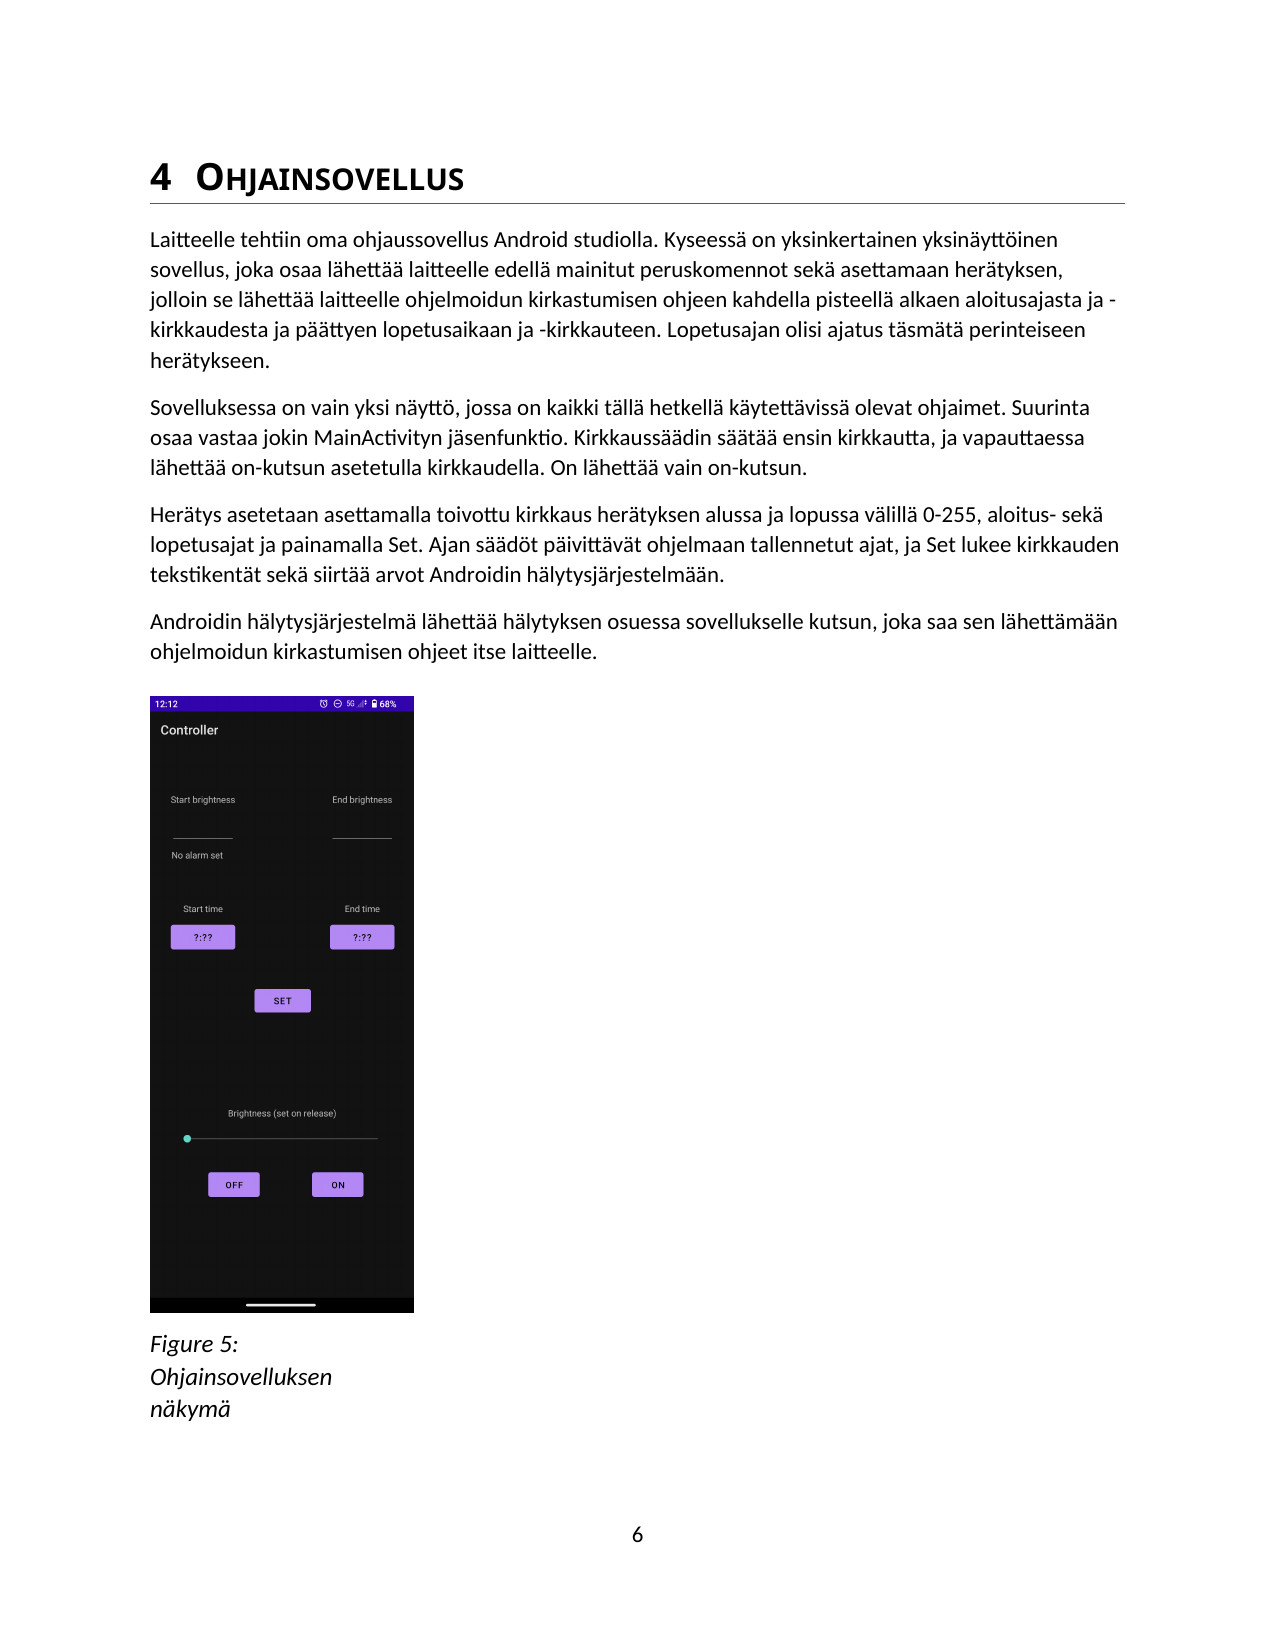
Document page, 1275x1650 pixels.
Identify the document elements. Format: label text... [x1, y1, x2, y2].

text Laitteelle tehtiin oma ohjaussovellus Android studiolla. Kyseessä on yksinkertainen yksinäyttöinen sovellus, joka osaa lähettää laitteelle edellä mainitut peruskomennot sekä asettamaan herätyksen, jolloin se lähettää laitteelle ohjelmoidun kirkastumisen ohjeen kahdella pisteellä alkaen aloitusajasta ja -kirkkaudesta ja päättyen lopetusaikaan ja -kirkkauteen. Lopetusajan olisi ajatus täsmätä perinteiseen herätykseen. [150, 225, 1125, 374]
text Figure 5: Ohjainsovelluksen näkymä [150, 1313, 414, 1424]
picture [150, 696, 414, 1313]
text Androidin hälytysjärjestelmä lähettää hälytyksen osuessa sovellukselle kutsun, joka saa sen lähettämään ohjelmoidun kirkastumisen ohjeet itse laitteelle. [150, 607, 1125, 665]
subtitle Ohjainsovellus [150, 150, 1125, 203]
text Herätys asetetaan asettamalla toivottu kirkkaus herätyksen alussa ja lopussa välillä 0-255, aloitus- sekä lopetusajat ja painamalla Set. Ajan säädöt päivittävät ohjelmaan tallennetut ajat, ja Set lukee kirkkauden tekstikentät sekä siirtää arvot Androidin hälytysjärjestelmään. [150, 500, 1125, 588]
text Sovelluksessa on vain yksi näyttö, jossa on kaikki tällä hetkellä käytettävissä olevat ohjaimet. Suurinta osaa vastaa jokin MainActivityn jäsenfunktio. Kirkkaussäädin säätää ensin kirkkautta, ja vapauttaessa lähettää on-kutsun asetetulla kirkkaudella. On lähettää vain on-kutsun. [150, 393, 1125, 481]
